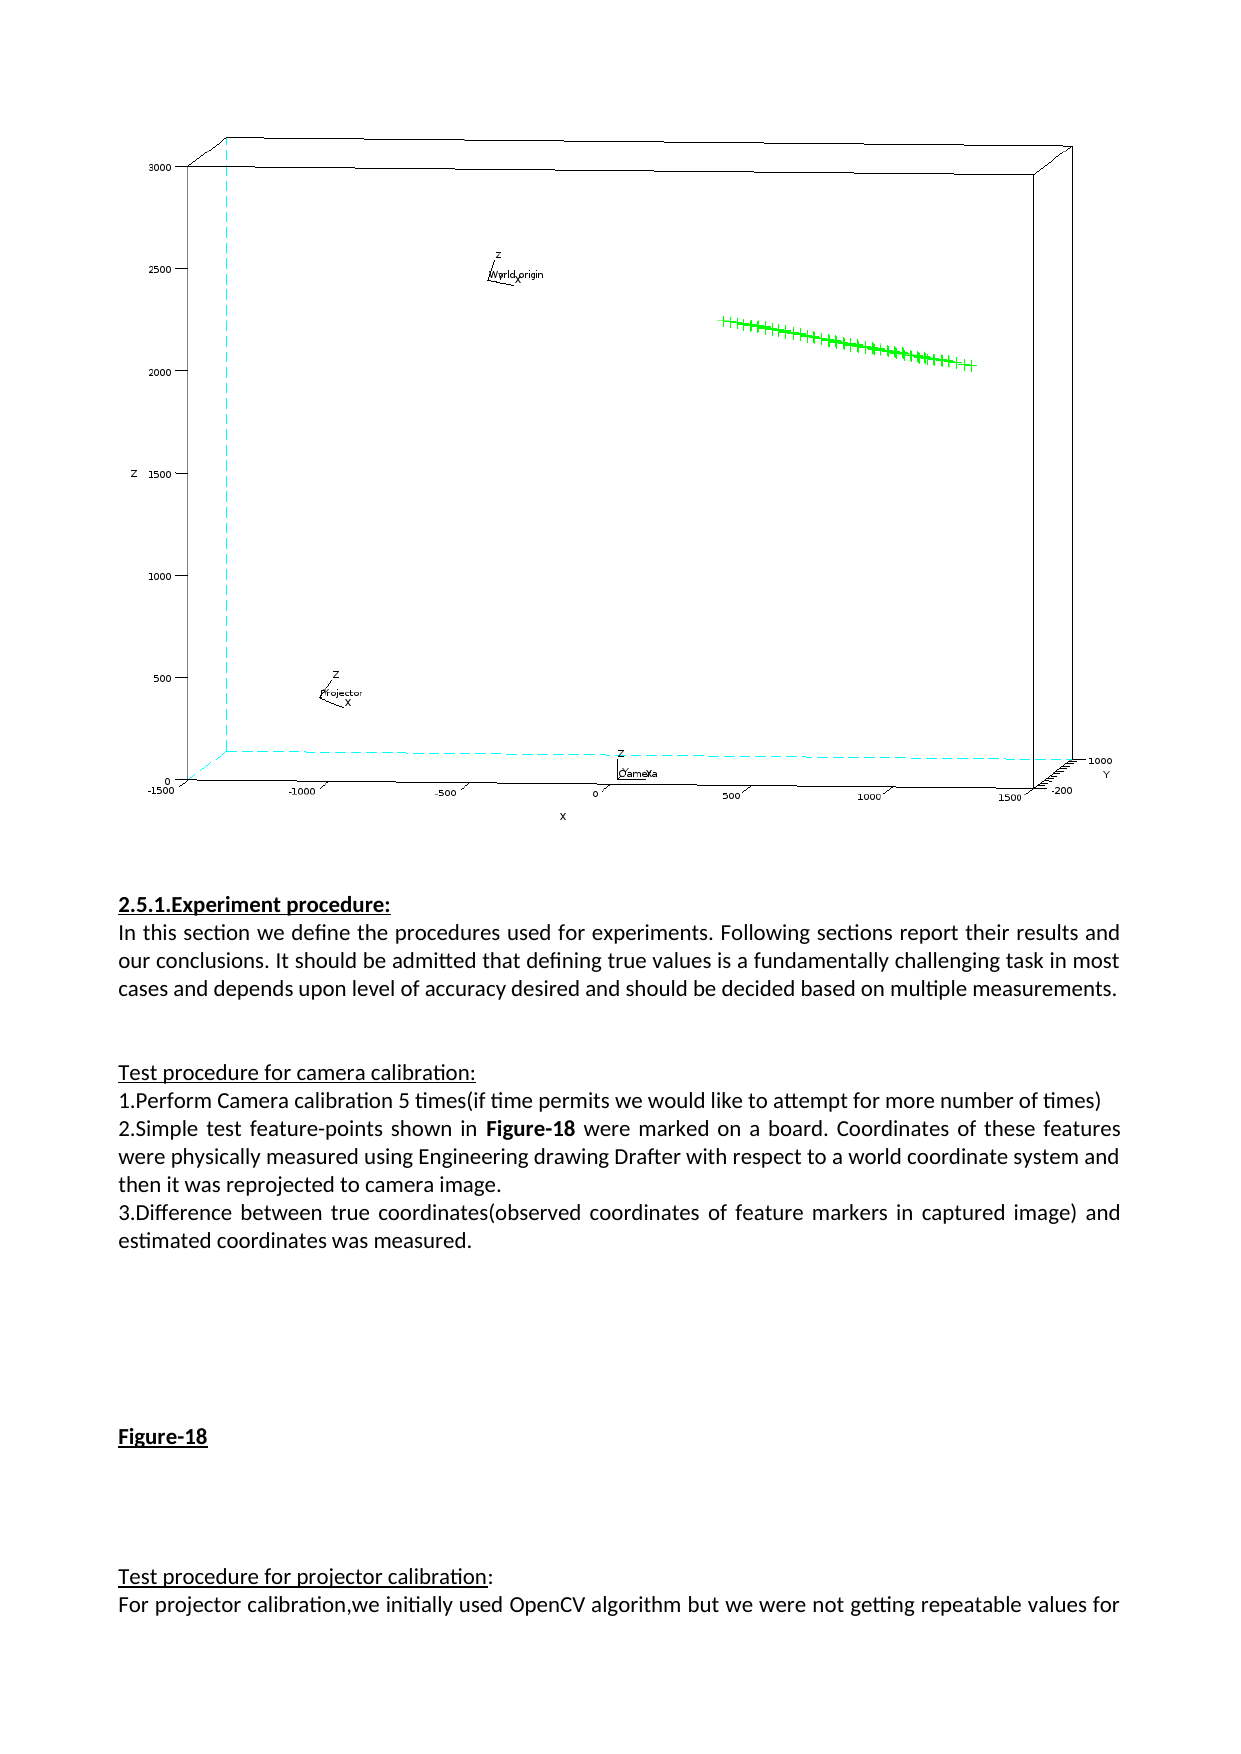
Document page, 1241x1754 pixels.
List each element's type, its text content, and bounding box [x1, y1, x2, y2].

text Figure-18 [118, 1422, 1122, 1450]
text For projector calibration,we initially used OpenCV algorithm but we were not getting repeatable values for [118, 1590, 1122, 1618]
text Test procedure for projector calibration: [118, 1562, 1122, 1590]
text 2.5.1.Experiment procedure: [118, 890, 1122, 918]
text Test procedure for camera calibration: [118, 1058, 1122, 1086]
picture [118, 118, 1123, 862]
text 3.Difference between true coordinates(observed coordinates of feature markers in captured image) and estimated coordinates was measured. [118, 1198, 1122, 1254]
text 2.Simple test feature-points shown in Figure-18 were marked on a board. Coordinates of these features were physically measured using Engineering drawing Drafter with respect to a world coordinate system and then it was reprojected to camera image. [118, 1114, 1122, 1198]
text 1.Perform Camera calibration 5 times(if time permits we would like to attempt for more number of times) [118, 1086, 1122, 1114]
text In this section we define the procedures used for experiments. Following sections report their results and our conclusions. It should be admitted that defining true values is a fundamentally challenging task in most cases and depends upon level of accuracy desired and should be decided based on multiple measurements. [118, 918, 1122, 1002]
